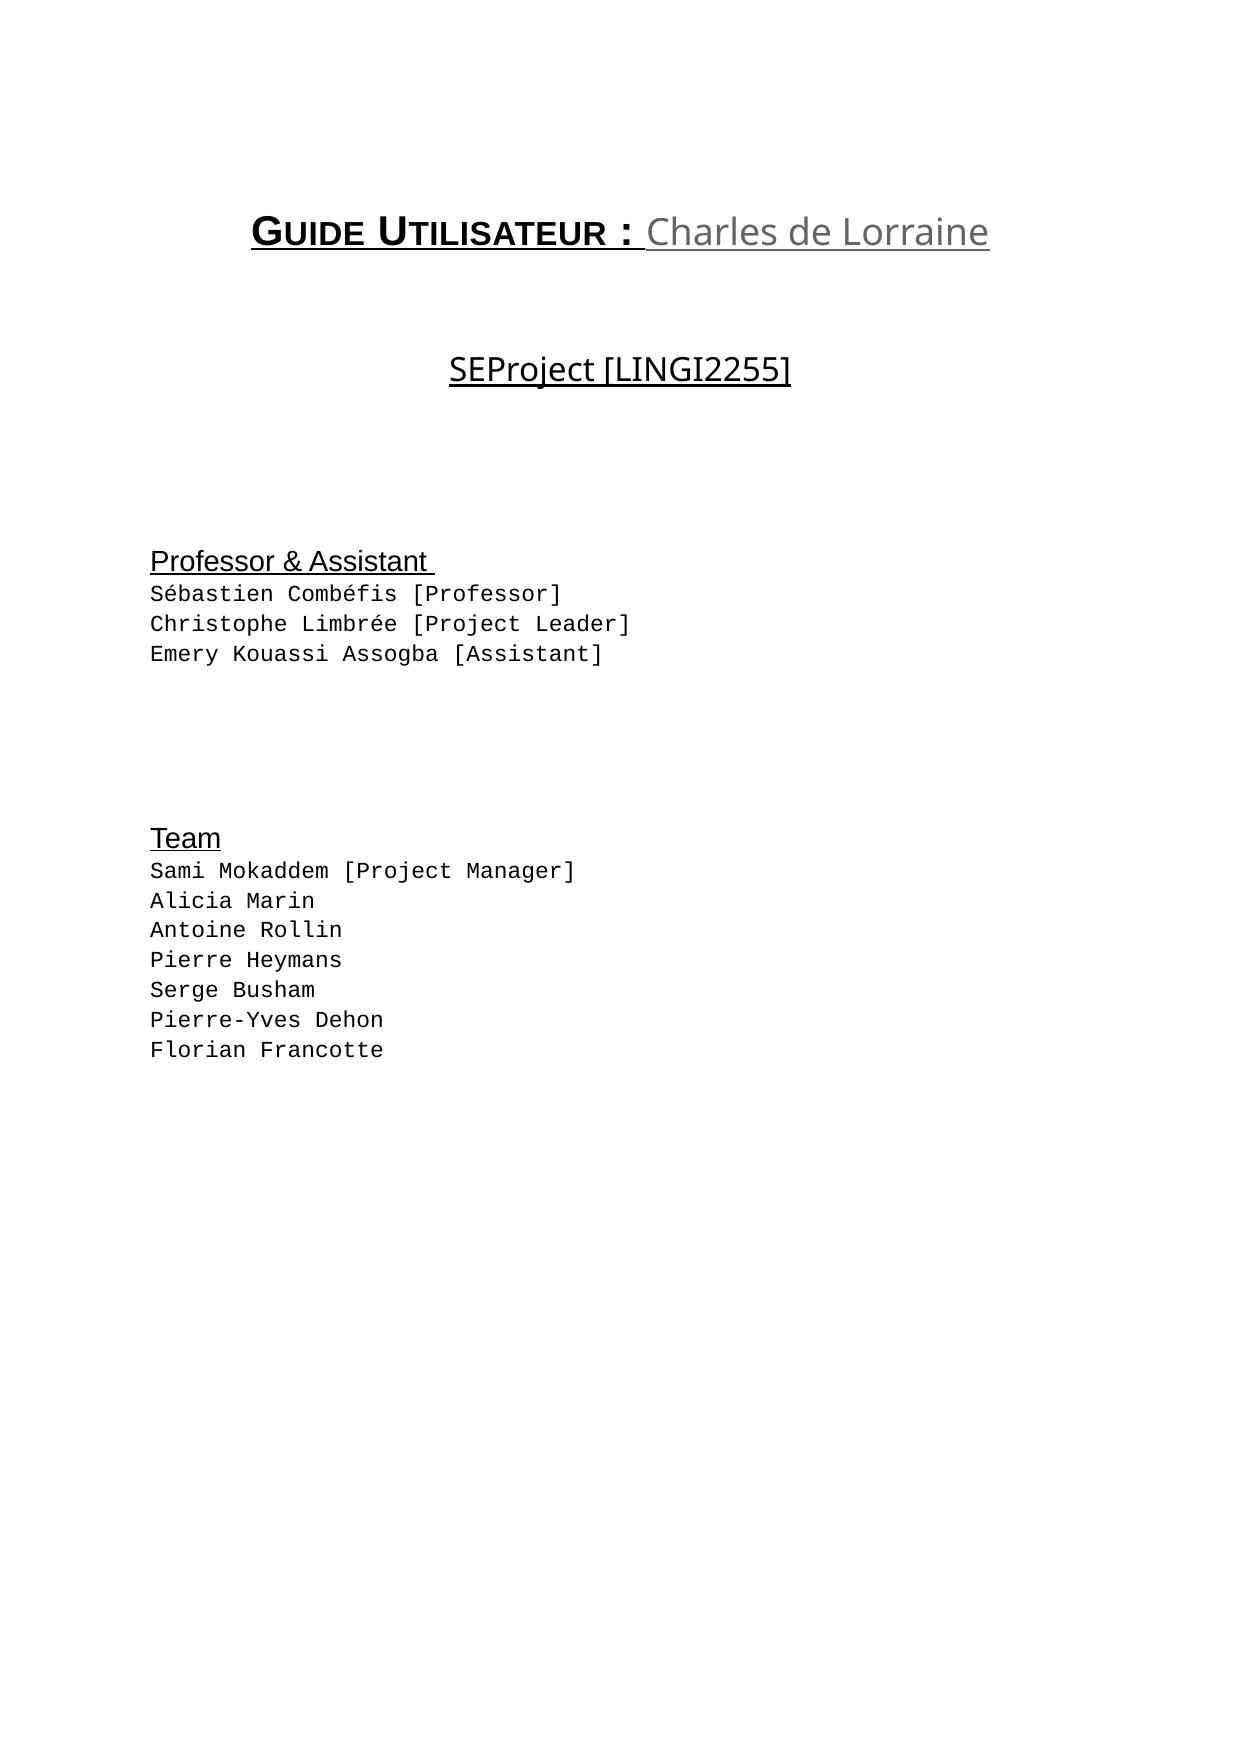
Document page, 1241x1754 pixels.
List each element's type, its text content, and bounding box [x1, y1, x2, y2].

text Team [150, 705, 1090, 854]
text Florian Francotte [150, 1038, 1090, 1064]
text Guide Utilisateur : Charles de Lorraine [150, 150, 1090, 257]
text Emery Kouassi Assogba [Assistant] [150, 642, 1090, 668]
text SEProject [LINGI2255] [150, 346, 1090, 392]
text Professor & Assistant [150, 428, 1090, 578]
text Pierre-Yves Dehon [150, 1008, 1090, 1034]
text Serge Busham [150, 978, 1090, 1004]
text Sami Mokaddem [Project Manager] [150, 859, 1090, 885]
text Antoine Rollin [150, 919, 1090, 945]
text Christophe Limbrée [Project Leader] [150, 612, 1090, 638]
text Pierre Heymans [150, 949, 1090, 974]
text Alicia Marin [150, 889, 1090, 915]
text Sébastien Combéfis [Professor] [150, 583, 1090, 609]
